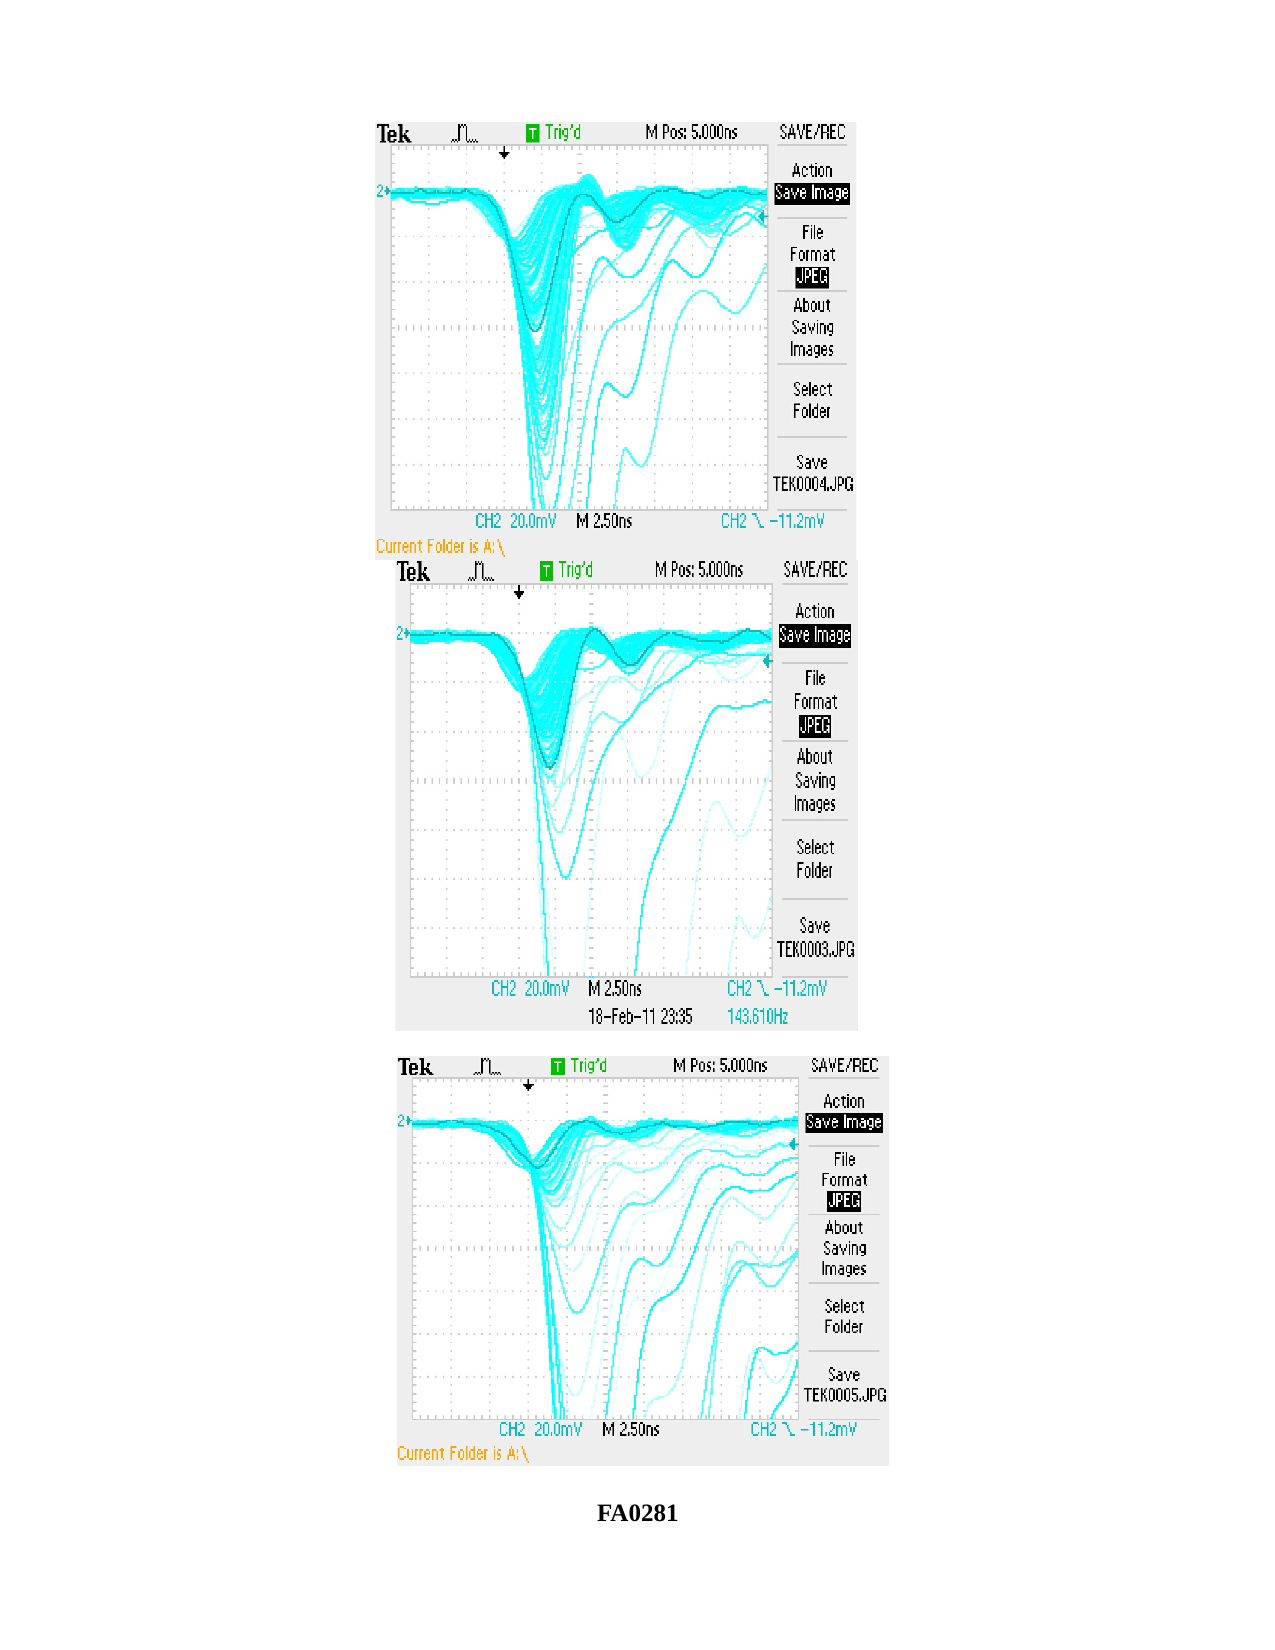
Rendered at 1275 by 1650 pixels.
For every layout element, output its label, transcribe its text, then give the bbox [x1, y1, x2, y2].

picture [375, 122, 858, 1031]
picture [396, 1056, 890, 1466]
text FA0281 [118, 1498, 1157, 1527]
